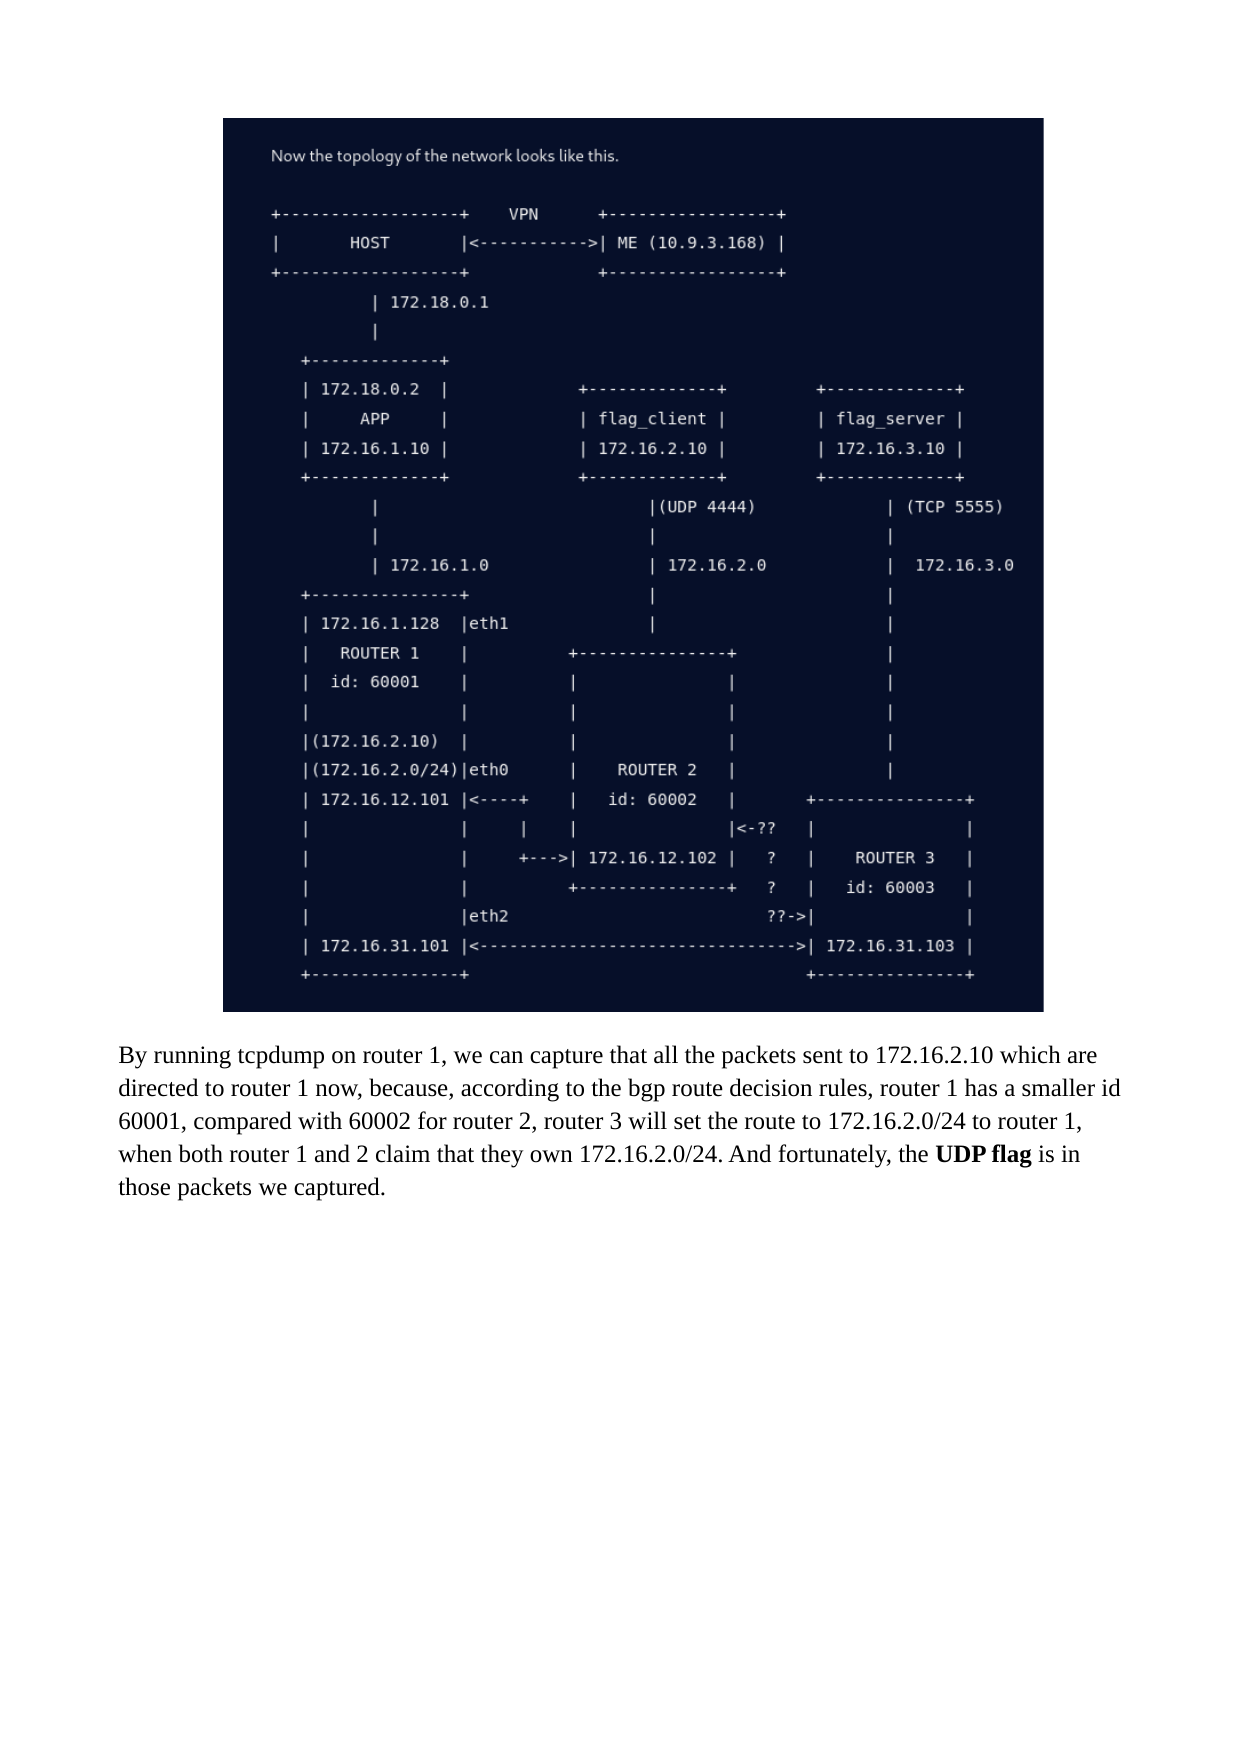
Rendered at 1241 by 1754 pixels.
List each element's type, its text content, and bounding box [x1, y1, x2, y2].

table_header [145, 118, 1122, 1040]
table_header [121, 118, 145, 1040]
picture [223, 118, 1044, 1012]
text By running tcpdump on router 1, we can capture that all the packets sent to 172.16.2.10 which are directed to router 1 now, because, according to the bgp route decision rules, router 1 has a smaller id 60001, compared with 60002 for router 2, router 3 will set the route to 172.16.2.0/24 to router 1, when both router 1 and 2 claim that they own 172.16.2.0/24. And fortunately, the UDP flag is in those packets we captured. [118, 1040, 1122, 1201]
